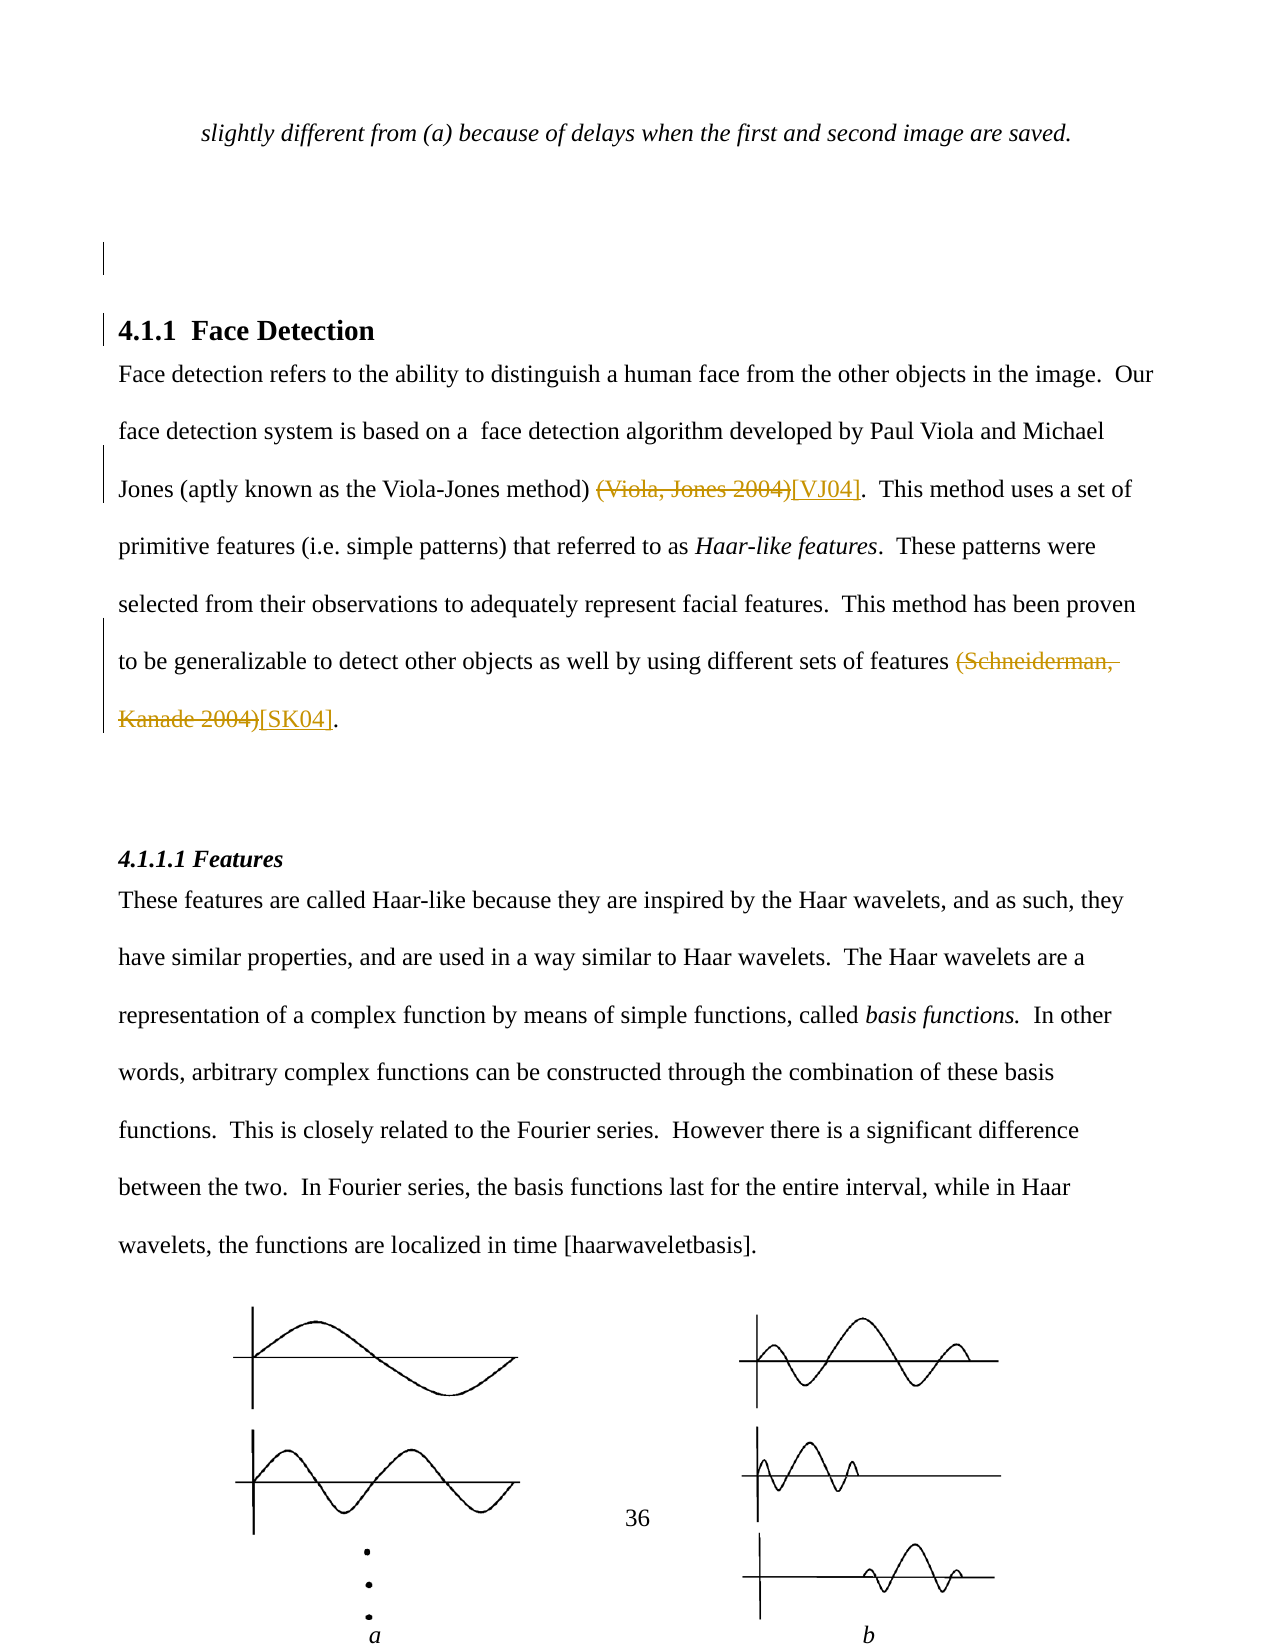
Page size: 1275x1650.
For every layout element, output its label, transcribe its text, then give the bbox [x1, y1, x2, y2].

picture [738, 1313, 1002, 1620]
text slightly different from (a) because of delays when the first and second image are saved. [118, 118, 1157, 147]
text b [738, 1620, 1001, 1648]
text These features are called Haar-like because they are inspired by the Haar wavelets, and as such, they have similar properties, and are used in a way similar to Haar wavelets. The Haar wavelets are a representation of a complex function by means of simple functions, called basis functions. In other words, arbitrary complex functions can be constructed through the combination of these basis functions. This is closely related to the Fourier series. However there is a significant difference between the two. In Fourier series, the basis functions last for the entire interval, while in Haar wavelets, the functions are localized in time [haarwaveletbasis]. [118, 885, 1157, 1259]
subtitle 4.1.1 Face Detection [118, 242, 1157, 275]
text a [232, 1620, 520, 1648]
text Face detection refers to the ability to distinguish a human face from the other objects in the image. Our face detection system is based on a face detection algorithm developed by Paul Viola and Michael Jones (aptly known as the Viola-Jones method) [VJ04]. This method uses a set of primitive features (i.e. simple patterns) that referred to as Haar-like features. These patterns were selected from their observations to adequately represent facial features. This method has been proven to be generalizable to detect other objects as well by using different sets of features [SK04]. [118, 359, 1157, 733]
picture [232, 1305, 521, 1620]
subtitle 4.1.1.1 Features [118, 844, 1157, 872]
